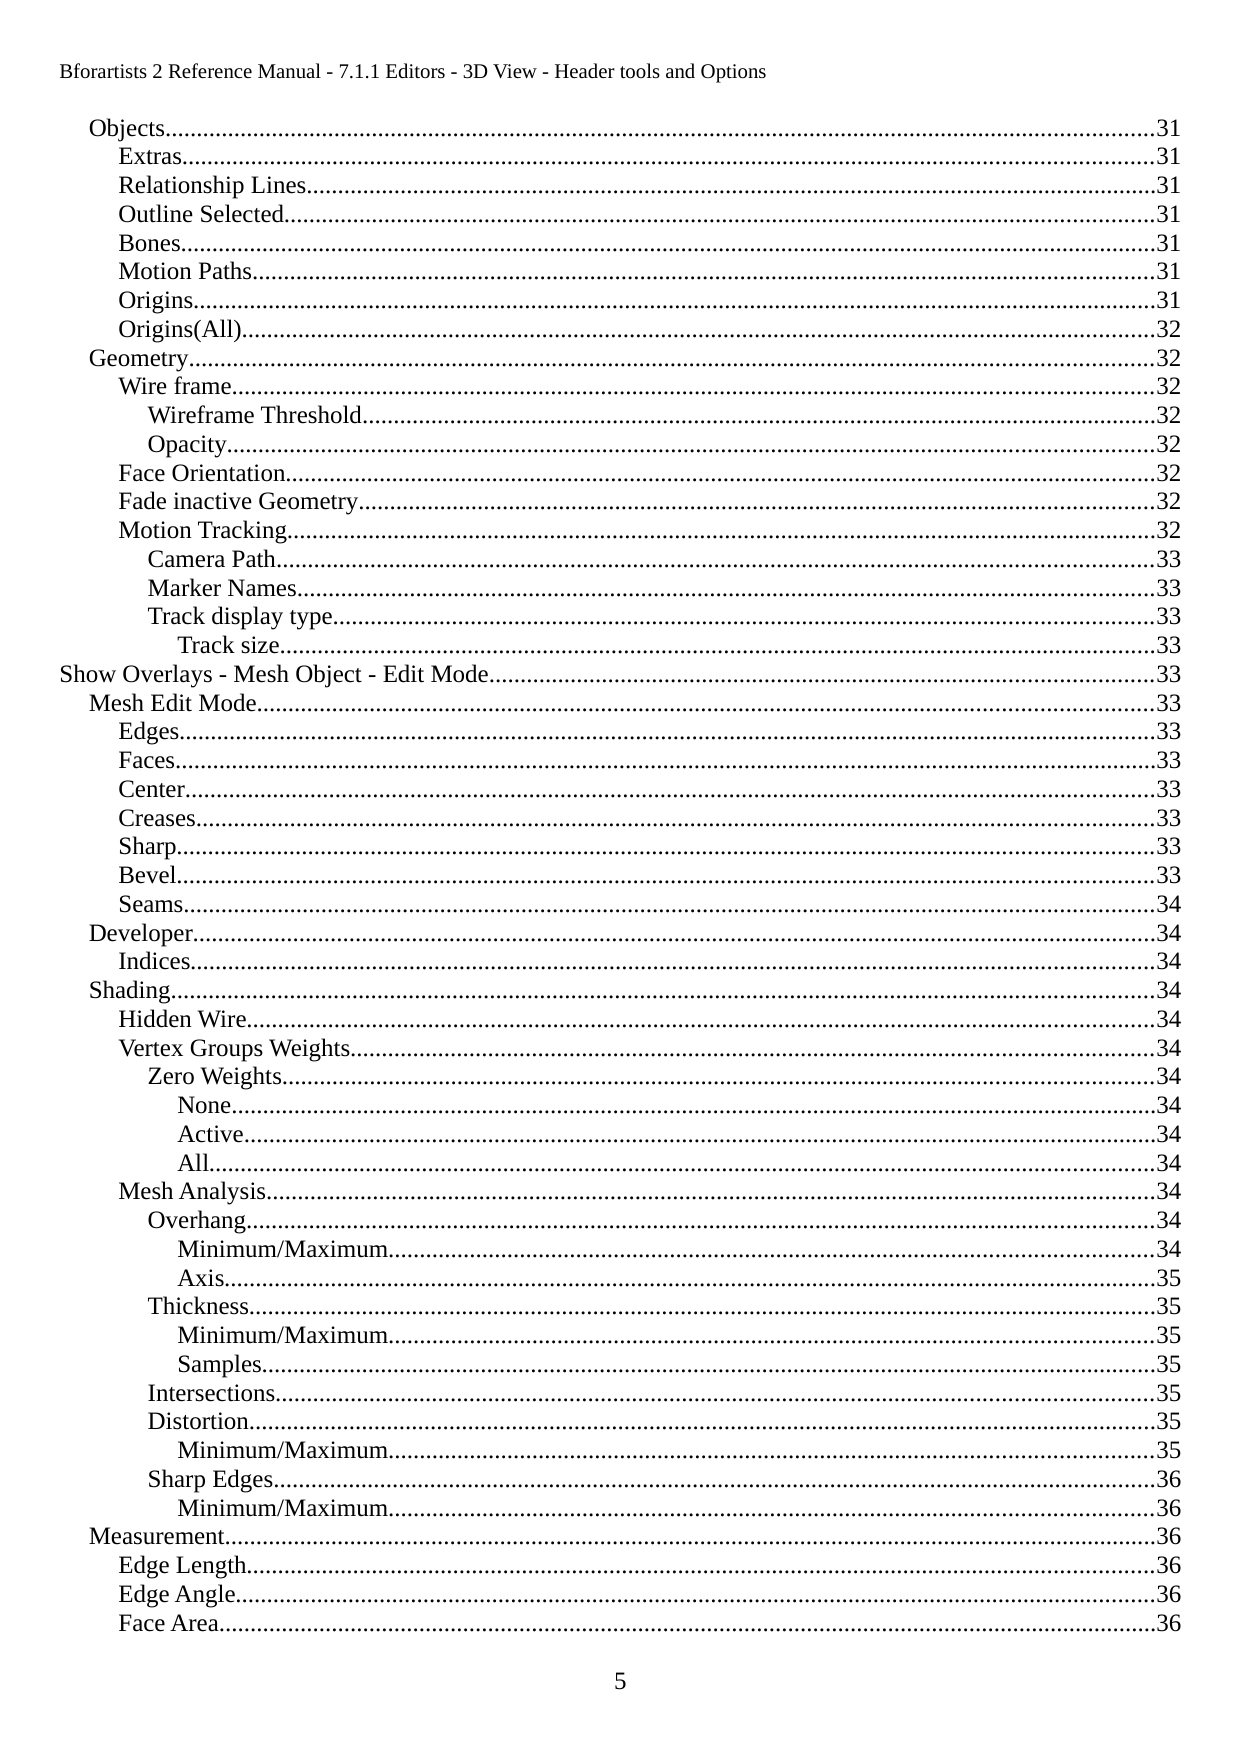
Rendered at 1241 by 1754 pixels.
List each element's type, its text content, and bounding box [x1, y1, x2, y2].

text Center 33 [118, 774, 1181, 803]
text Opacity 32 [147, 429, 1181, 458]
text Indices 34 [118, 946, 1181, 975]
text Edge Length 36 [118, 1550, 1181, 1579]
text Fade inactive Geometry 32 [118, 486, 1181, 515]
text Creases 33 [118, 803, 1181, 831]
text Extras 31 [118, 141, 1181, 170]
text Objects 31 [88, 113, 1181, 141]
text Bones 31 [118, 228, 1181, 256]
text Track display type 33 [147, 601, 1181, 630]
text Developer 34 [88, 918, 1181, 946]
text Relationship Lines 31 [118, 170, 1181, 199]
text Mesh Analysis 34 [118, 1176, 1181, 1205]
text Marker Names 33 [147, 573, 1181, 601]
text Show Overlays - Mesh Object - Edit Mode 33 [59, 659, 1181, 688]
text Origins 31 [118, 285, 1181, 314]
text Mesh Edit Mode 33 [88, 688, 1181, 716]
text Geometry 32 [88, 343, 1181, 371]
text Minimum/Maximum 36 [177, 1493, 1181, 1521]
text Edges 33 [118, 716, 1181, 745]
text Camera Path 33 [147, 544, 1181, 573]
text Faces 33 [118, 745, 1181, 774]
text Minimum/Maximum 35 [177, 1320, 1181, 1349]
text All 34 [177, 1148, 1181, 1176]
text Measurement 36 [88, 1521, 1181, 1550]
text Active 34 [177, 1119, 1181, 1148]
text Motion Paths 31 [118, 256, 1181, 285]
text Origins(All) 32 [118, 314, 1181, 343]
text Thickness 35 [147, 1291, 1181, 1320]
text Distortion 35 [147, 1406, 1181, 1435]
text Sharp Edges 36 [147, 1464, 1181, 1493]
text Seams 34 [118, 889, 1181, 918]
text Overhang 34 [147, 1205, 1181, 1234]
text Vertex Groups Weights 34 [118, 1033, 1181, 1061]
text Face Area 36 [118, 1608, 1181, 1636]
text Axis 35 [177, 1263, 1181, 1291]
text Minimum/Maximum 34 [177, 1234, 1181, 1263]
text Wireframe Threshold 32 [147, 400, 1181, 429]
text Sharp 33 [118, 831, 1181, 860]
text Bevel 33 [118, 860, 1181, 889]
text Shading 34 [88, 975, 1181, 1004]
text Edge Angle 36 [118, 1579, 1181, 1608]
text Outline Selected 31 [118, 199, 1181, 228]
text Motion Tracking 32 [118, 515, 1181, 544]
text Zero Weights 34 [147, 1061, 1181, 1090]
text Track size 33 [177, 630, 1181, 659]
text Intersections 35 [147, 1378, 1181, 1406]
text None 34 [177, 1090, 1181, 1119]
text Wire frame 32 [118, 371, 1181, 400]
text Samples 35 [177, 1349, 1181, 1378]
text Minimum/Maximum 35 [177, 1435, 1181, 1464]
text Hidden Wire 34 [118, 1004, 1181, 1033]
text Face Orientation 32 [118, 458, 1181, 486]
